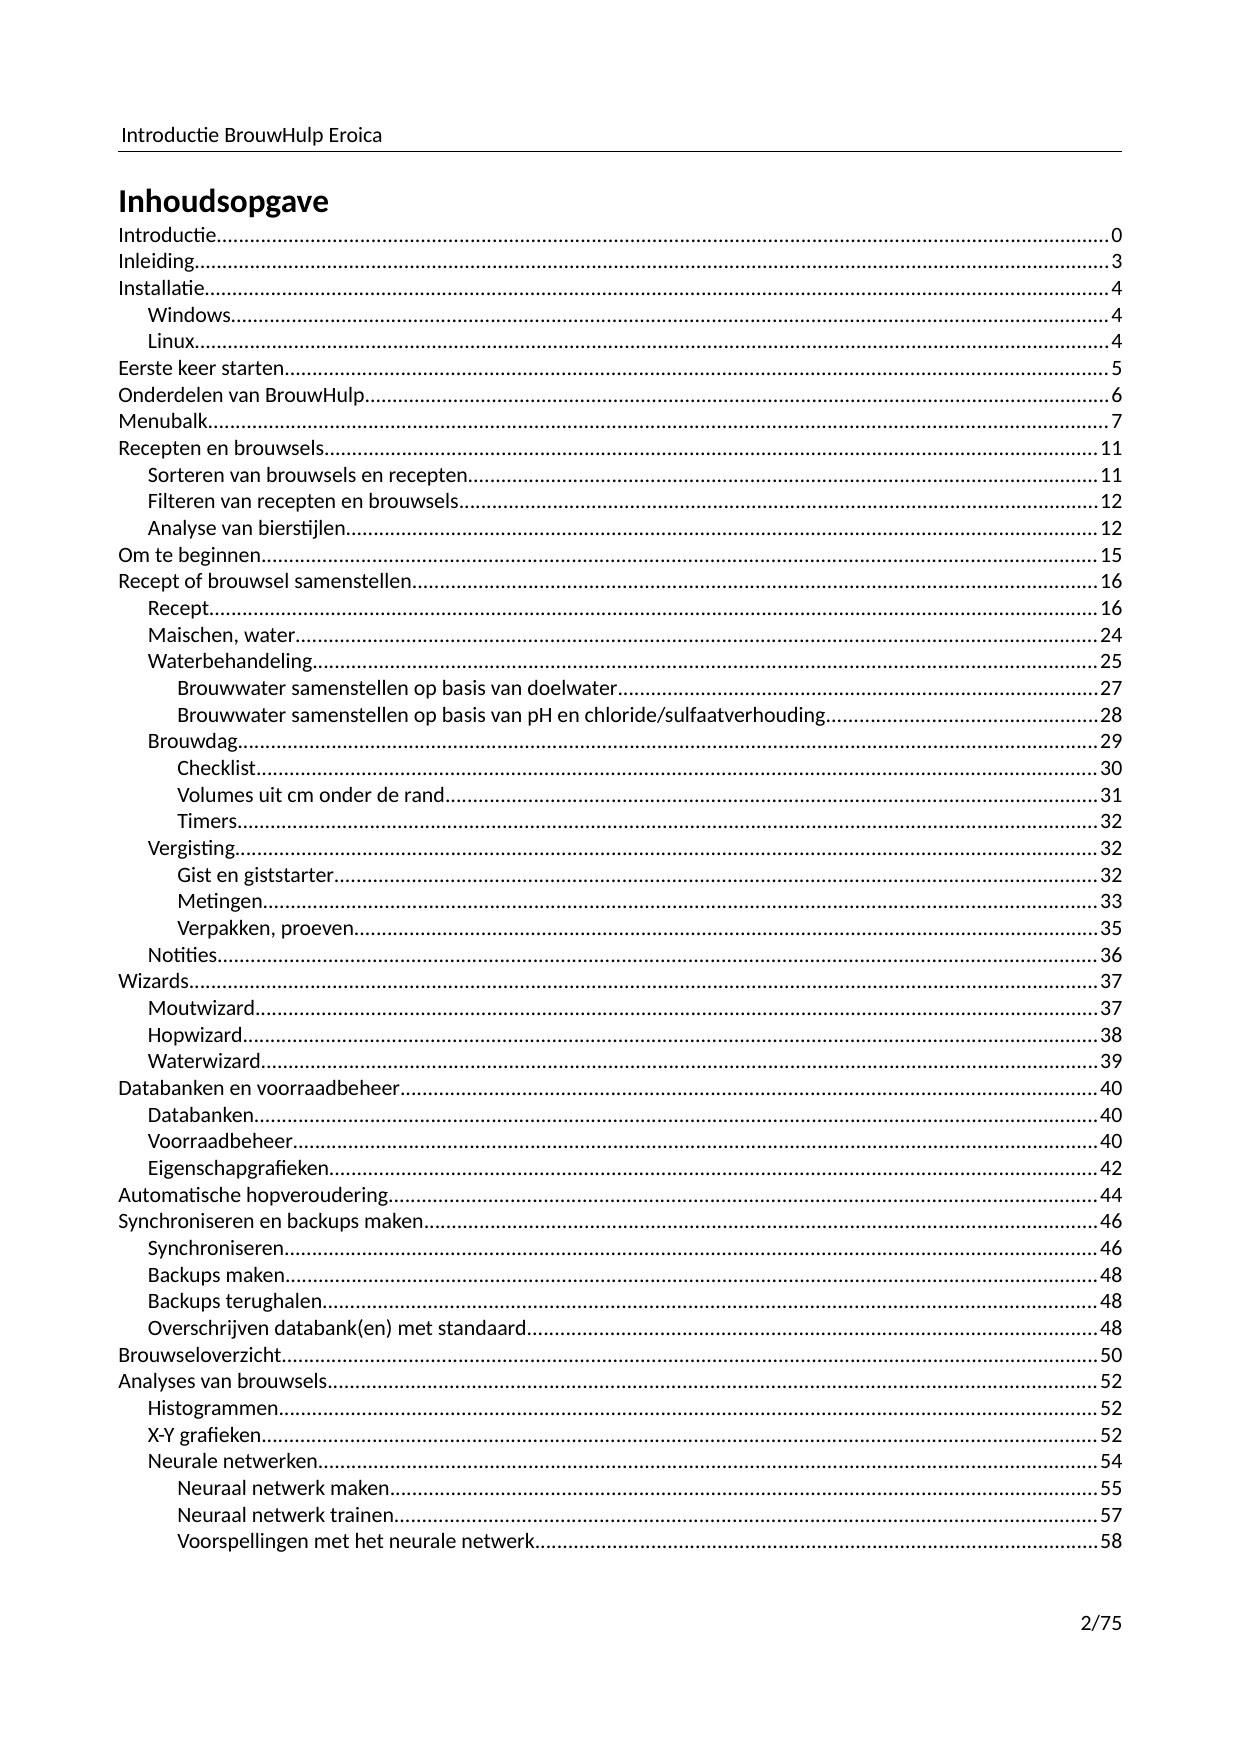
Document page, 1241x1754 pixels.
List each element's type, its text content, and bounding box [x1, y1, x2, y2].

text Recepten en brouwsels 11 [118, 434, 1122, 461]
text Vergisting 32 [148, 834, 1122, 861]
text Voorspellingen met het neurale netwerk 58 [177, 1528, 1122, 1554]
text Volumes uit cm onder de rand 31 [177, 781, 1122, 808]
text Backups terughalen 48 [148, 1288, 1122, 1314]
text Brouwdag 29 [148, 728, 1122, 754]
text X-Y grafieken 52 [148, 1421, 1122, 1448]
text Introductie 0 [118, 221, 1122, 248]
text Installatie 4 [118, 274, 1122, 301]
text Recept of brouwsel samenstellen 16 [118, 568, 1122, 594]
text Databanken 40 [148, 1101, 1122, 1128]
text Eerste keer starten 5 [118, 354, 1122, 381]
text Synchroniseren 46 [148, 1234, 1122, 1261]
text Neuraal netwerk maken 55 [177, 1474, 1122, 1501]
text Brouwseloverzicht 50 [118, 1341, 1122, 1368]
text Sorteren van brouwsels en recepten 11 [148, 461, 1122, 488]
text Timers 32 [177, 808, 1122, 834]
text Om te beginnen 15 [118, 541, 1122, 568]
subtitle Inhoudsopgave [118, 180, 1122, 221]
text Checklist 30 [177, 754, 1122, 781]
text Linux 4 [148, 328, 1122, 354]
text Brouwwater samenstellen op basis van doelwater 27 [177, 674, 1122, 701]
text Voorraadbeheer 40 [148, 1128, 1122, 1154]
text Overschrijven databank(en) met standaard 48 [148, 1314, 1122, 1341]
text Wizards 37 [118, 968, 1122, 994]
text Brouwwater samenstellen op basis van pH en chloride/sulfaatverhouding 28 [177, 701, 1122, 728]
text Automatische hopveroudering 44 [118, 1181, 1122, 1208]
text Synchroniseren en backups maken 46 [118, 1208, 1122, 1234]
text Gist en giststarter 32 [177, 861, 1122, 888]
text Neuraal netwerk trainen 57 [177, 1501, 1122, 1528]
text Analyse van bierstijlen 12 [148, 514, 1122, 541]
text Analyses van brouwsels 52 [118, 1368, 1122, 1394]
text Inleiding 3 [118, 248, 1122, 274]
text Moutwizard 37 [148, 994, 1122, 1021]
text Onderdelen van BrouwHulp 6 [118, 381, 1122, 408]
text Menubalk 7 [118, 408, 1122, 434]
text Maischen, water 24 [148, 621, 1122, 648]
text Notities 36 [148, 941, 1122, 968]
text Waterwizard 39 [148, 1048, 1122, 1074]
text Hopwizard 38 [148, 1021, 1122, 1048]
text Metingen 33 [177, 888, 1122, 914]
text Filteren van recepten en brouwsels 12 [148, 488, 1122, 514]
text Recept 16 [148, 594, 1122, 621]
text Verpakken, proeven 35 [177, 914, 1122, 941]
text Eigenschapgrafieken 42 [148, 1154, 1122, 1181]
text Databanken en voorraadbeheer 40 [118, 1074, 1122, 1101]
text Windows 4 [148, 301, 1122, 328]
text Histogrammen 52 [148, 1394, 1122, 1421]
text Waterbehandeling 25 [148, 648, 1122, 674]
text Neurale netwerken 54 [148, 1448, 1122, 1474]
text Backups maken 48 [148, 1261, 1122, 1288]
